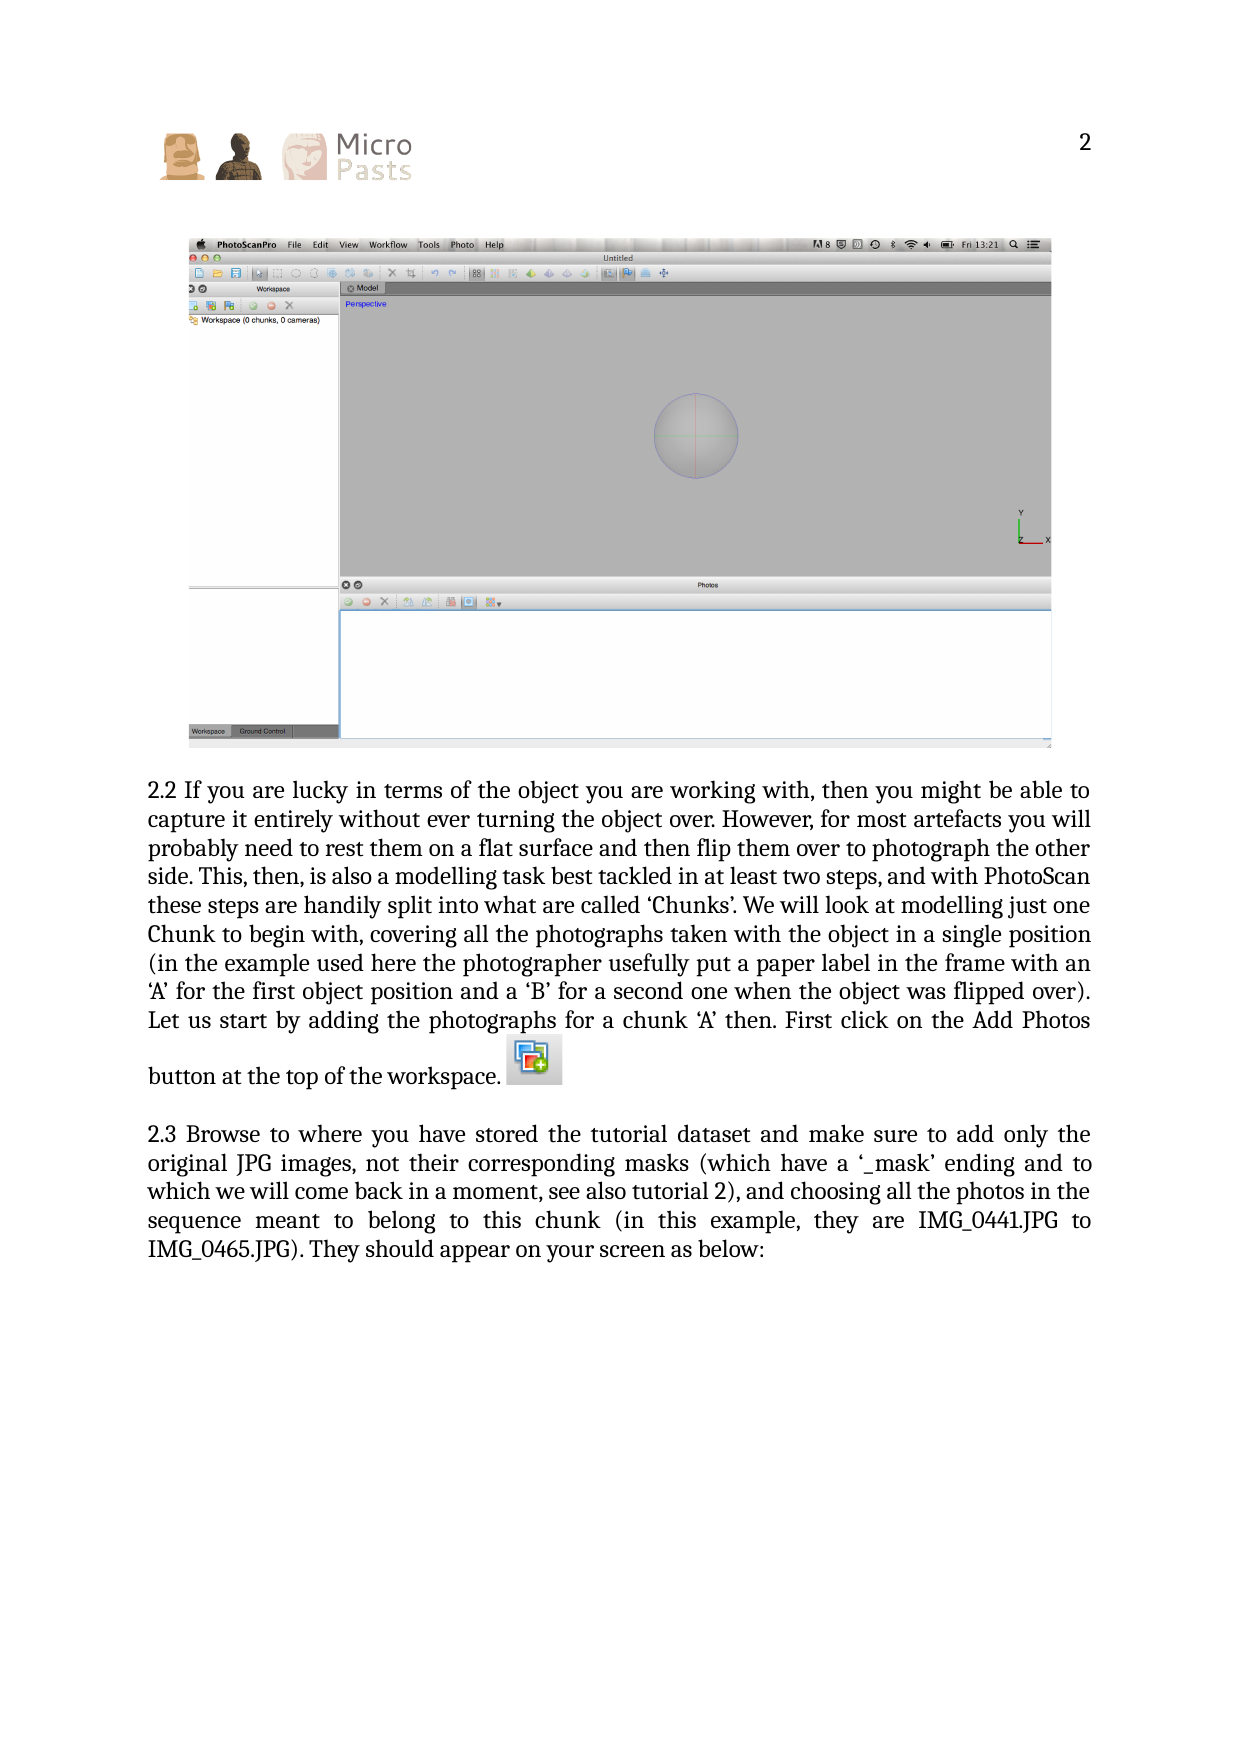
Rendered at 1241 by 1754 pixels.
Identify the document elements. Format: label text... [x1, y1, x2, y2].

picture [188, 238, 1052, 748]
text 2.3 Browse to where you have stored the tutorial dataset and make sure to add only the original JPG images, not their corresponding masks (which have a ‘_mask’ ending and to which we will come back in a moment, see also tutorial 2), and choosing all the photos in the sequence meant to belong to this chunk (in this example, they are IMG_0441.JPG to IMG_0465.JPG). They should appear on your screen as below: [148, 1120, 1092, 1263]
picture [147, 131, 423, 182]
picture [506, 1034, 563, 1085]
text 2.2 If you are lucky in terms of the object you are working with, then you might be able to capture it entirely without ever turning the object over. However, for most artefacts you will probably need to rest them on a flat surface and then flip them over to photograph the other side. This, then, is also a modelling task best tackled in at least two steps, and with PhotoScan these steps are handily split into what are called ‘Chunks’. We will look at modelling just one Chunk to begin with, covering all the photographs taken with the object in a single position (in the example used here the photographer usefully put a paper label in the frame with an ‘A’ for the first object position and a ‘B’ for a second one when the object was flipped over). Let us start by adding the photographs for a chunk ‘A’ then. First click on the Add Photos button at the top of the workspace. [148, 776, 1092, 1091]
